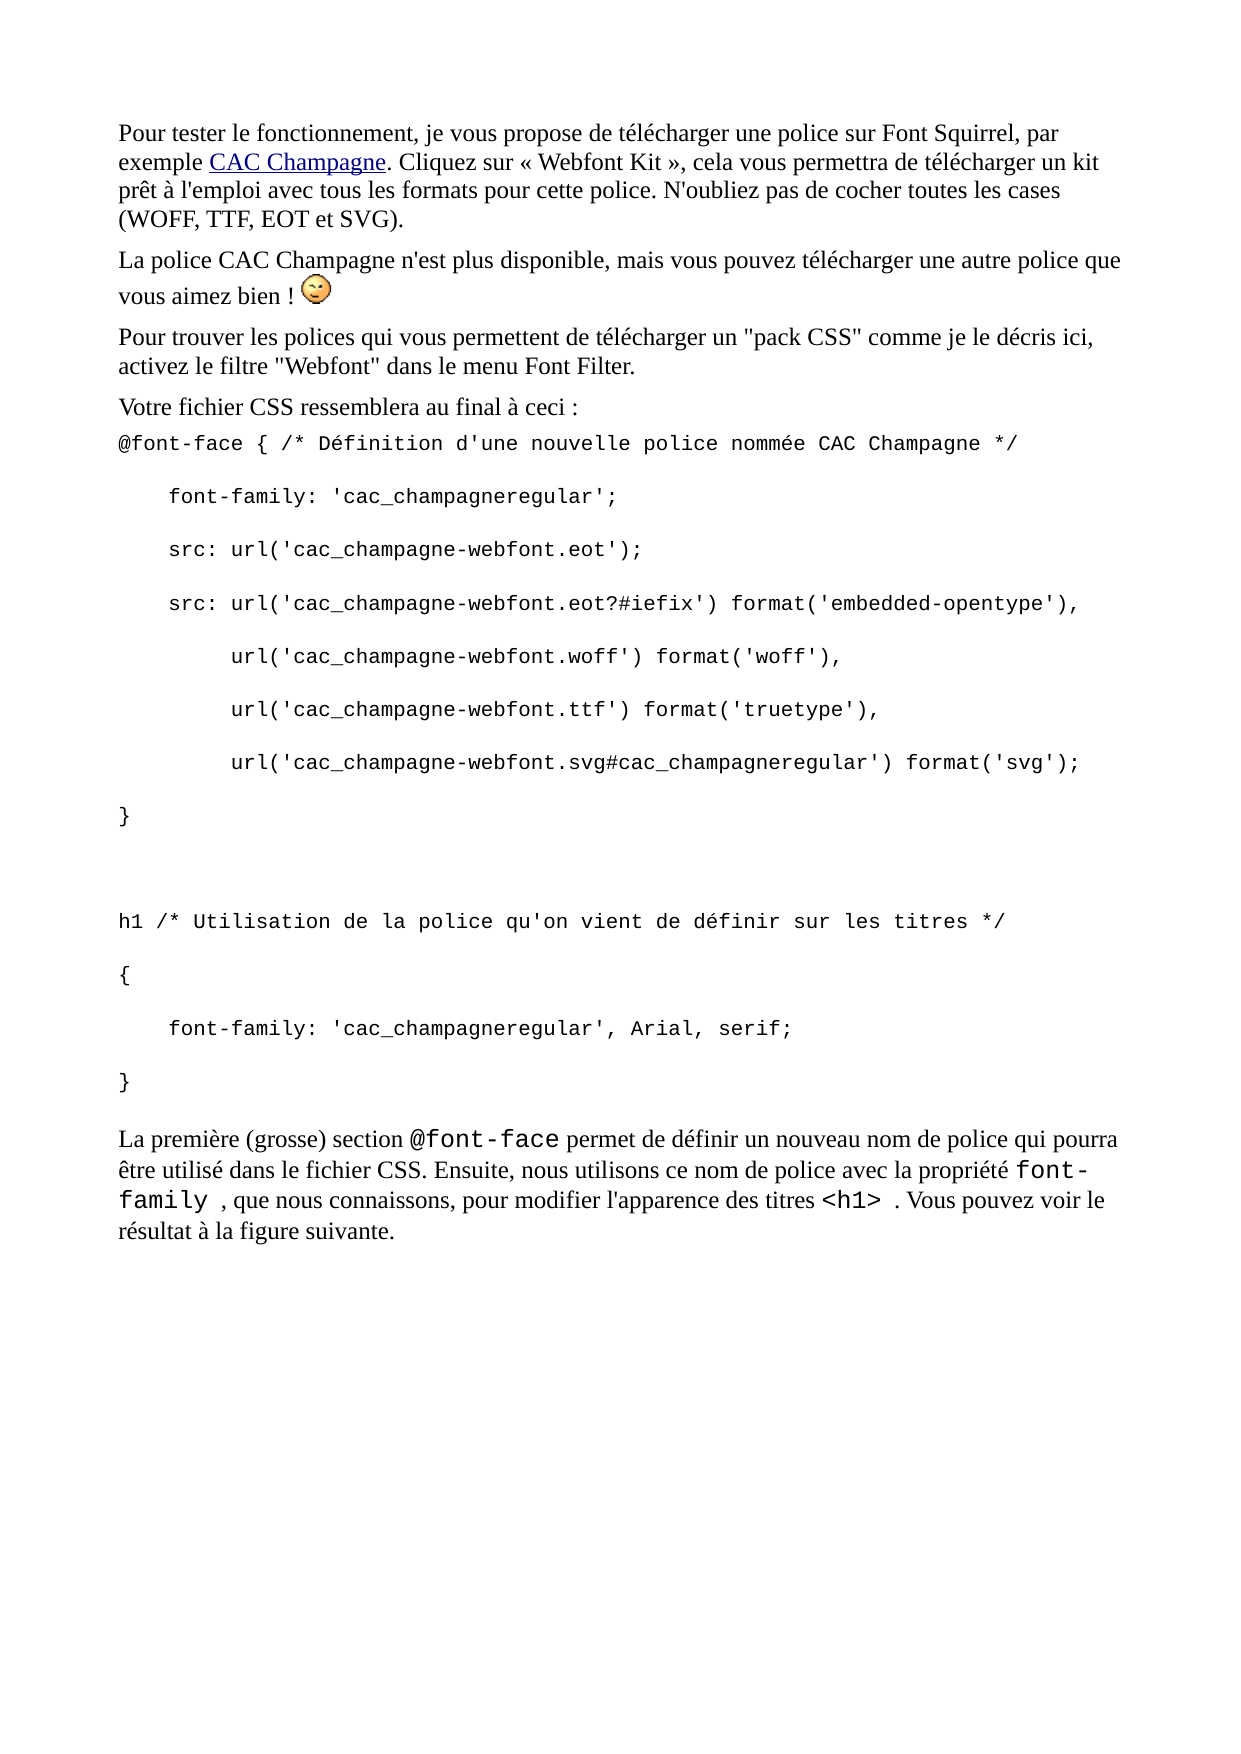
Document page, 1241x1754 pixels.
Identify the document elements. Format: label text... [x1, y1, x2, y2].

text Pour tester le fonctionnement, je vous propose de télécharger une police sur Font Squirrel, par exemple CAC Champagne. Cliquez sur « Webfont Kit », cela vous permettra de télécharger un kit prêt à l'emploi avec tous les formats pour cette police. N'oubliez pas de cocher toutes les cases (WOFF, TTF, EOT et SVG). [118, 118, 1122, 233]
text url('cac_champagne-webfont.ttf') format('truetype'), [118, 699, 1122, 722]
picture [301, 274, 332, 304]
text url('cac_champagne-webfont.svg#cac_champagneregular') format('svg'); [118, 752, 1122, 776]
text Votre fichier CSS ressemblera au final à ceci : [118, 392, 1122, 421]
text La police CAC Champagne n'est plus disponible, mais vous pouvez télécharger une autre police que vous aimez bien ! [118, 246, 1122, 309]
text } [118, 1071, 1122, 1094]
text url('cac_champagne-webfont.woff') format('woff'), [118, 646, 1122, 669]
text Pour trouver les polices qui vous permettent de télécharger un "pack CSS" comme je le décris ici, activez le filtre "Webfont" dans le menu Font Filter. [118, 322, 1122, 379]
text @font-face { /* Définition d'une nouvelle police nommée CAC Champagne */ [118, 433, 1122, 457]
text h1 /* Utilisation de la police qu'on vient de définir sur les titres */ [118, 911, 1122, 935]
text } [118, 805, 1122, 829]
text font-family: 'cac_champagneregular'; [118, 486, 1122, 510]
text font-family: 'cac_champagneregular', Arial, serif; [118, 1018, 1122, 1041]
text src: url('cac_champagne-webfont.eot'); [118, 539, 1122, 563]
text src: url('cac_champagne-webfont.eot?#iefix') format('embedded-opentype'), [118, 593, 1122, 616]
text { [118, 964, 1122, 988]
text La première (grosse) section @font-face permet de définir un nouveau nom de police qui pourra être utilisé dans le fichier CSS. Ensuite, nous utilisons ce nom de police avec la propriété font-family , que nous connaissons, pour modifier l'apparence des titres <h1> . Vous pouvez voir le résultat à la figure suivante. [118, 1124, 1122, 1245]
